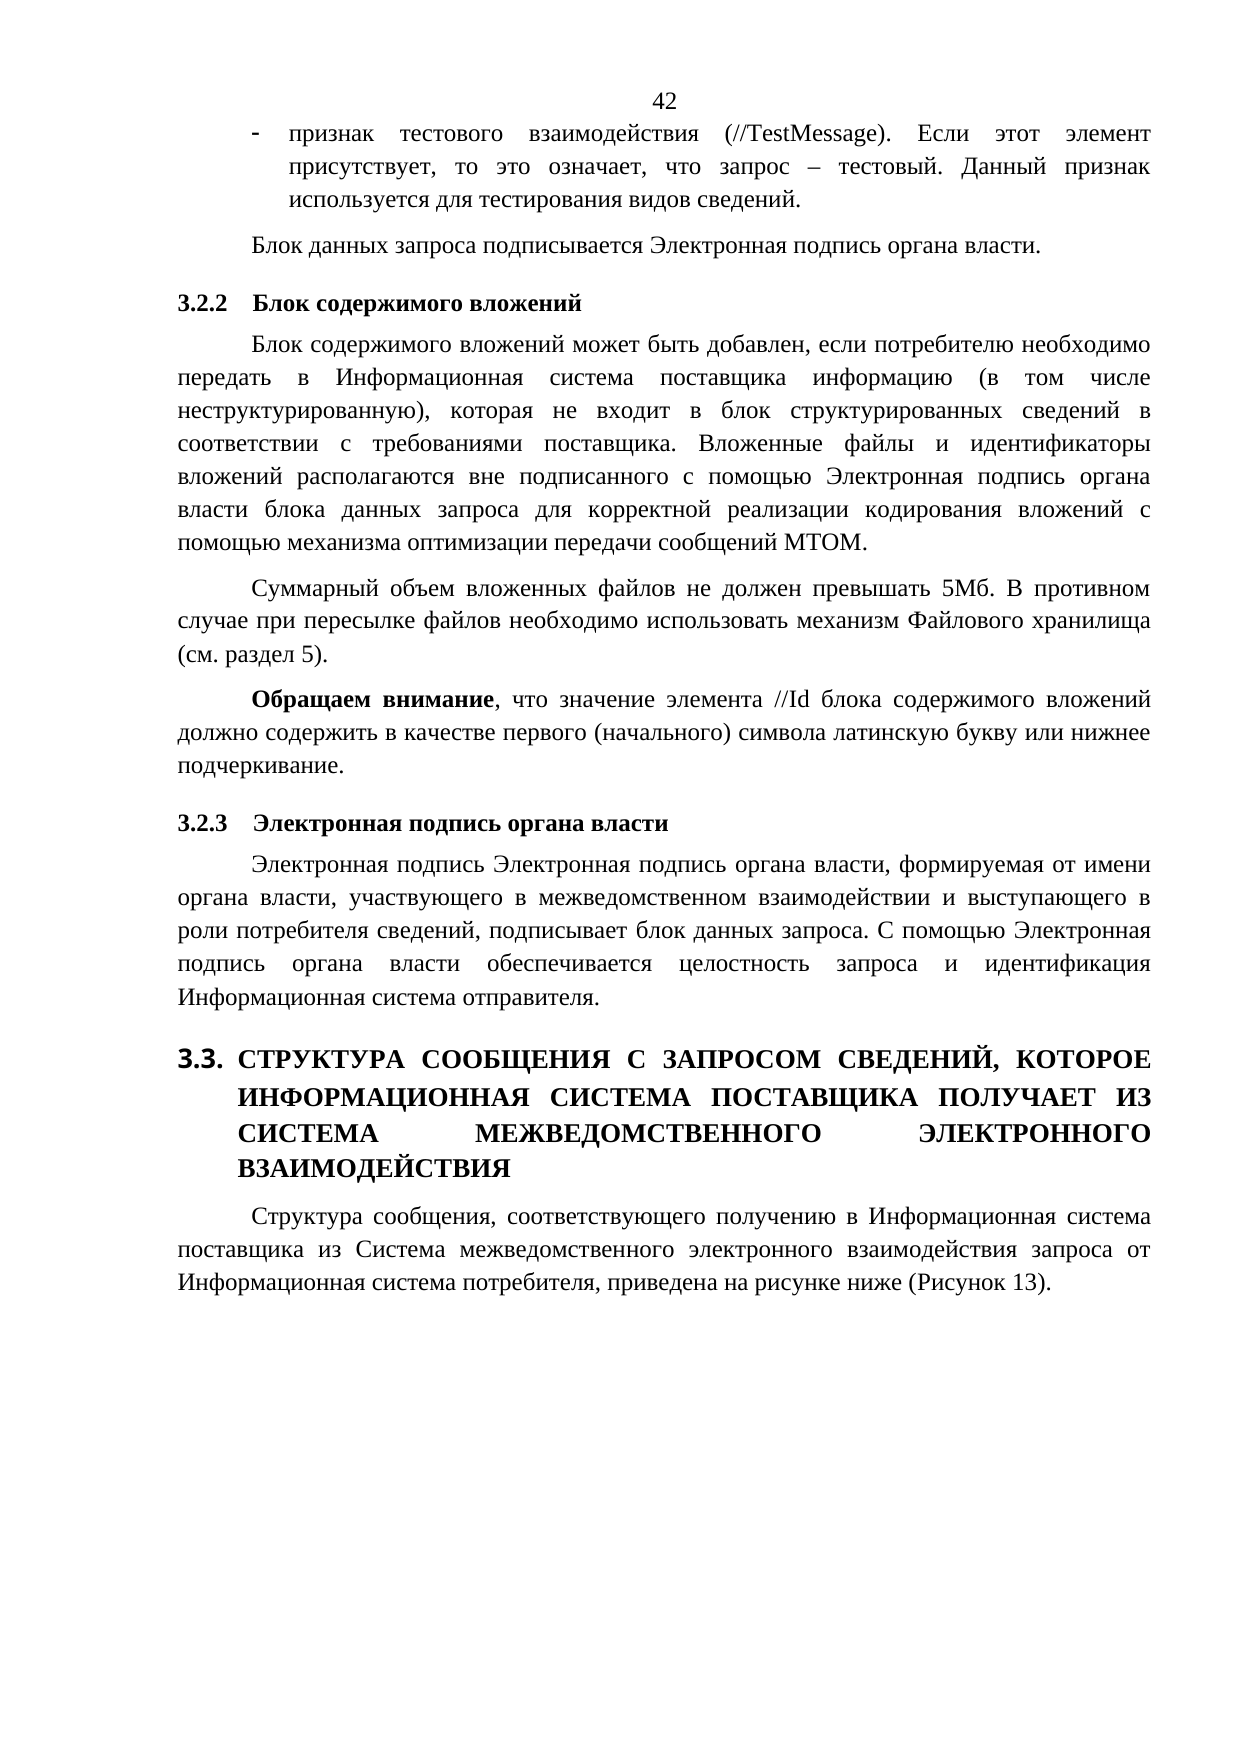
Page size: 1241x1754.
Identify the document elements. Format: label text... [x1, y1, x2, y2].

subtitle Электронная подпись органа власти [177, 808, 1152, 837]
list признак тестового взаимодействия (//TestMessage). Если этот элемент присутствует, то это означает, что запрос – тестовый. Данный признак используется для тестирования видов сведений. [251, 118, 1152, 213]
list Блок данных запроса подписывается Электронная подпись органа власти. [251, 230, 1152, 258]
text Суммарный объем вложенных файлов не должен превышать 5Мб. В противном случае при пересылке файлов необходимо использовать механизм Файлового хранилища (см. раздел 5). [177, 573, 1152, 667]
subtitle Структура сообщения с запросом сведений, которое Информационная система поставщика получает из Система межведомственного электронного взаимодействия [177, 1039, 1152, 1184]
text Блок содержимого вложений может быть добавлен, если потребителю необходимо передать в Информационная система поставщика информацию (в том числе неструктурированную), которая не входит в блок структурированных сведений в соответствии с требованиями поставщика. Вложенные файлы и идентификаторы вложений располагаются вне подписанного с помощью Электронная подпись органа власти блока данных запроса для корректной реализации кодирования вложений с помощью механизма оптимизации передачи сообщений MTOM. [177, 329, 1152, 556]
text Структура сообщения, соответствующего получению в Информационная система поставщика из Система межведомственного электронного взаимодействия запроса от Информационная система потребителя, приведена на рисунке ниже (Рисунок 13). [177, 1201, 1152, 1296]
text Обращаем внимание, что значение элемента //Id блока содержимого вложений должно содержить в качестве первого (начального) символа латинскую букву или нижнее подчеркивание. [177, 684, 1152, 779]
subtitle Блок содержимого вложений [177, 288, 1152, 316]
text Электронная подпись Электронная подпись органа власти, формируемая от имени органа власти, участвующего в межведомственном взаимодействии и выступающего в роли потребителя сведений, подписывает блок данных запроса. С помощью Электронная подпись органа власти обеспечивается целостность запроса и идентификация Информационная система отправителя. [177, 849, 1152, 1010]
